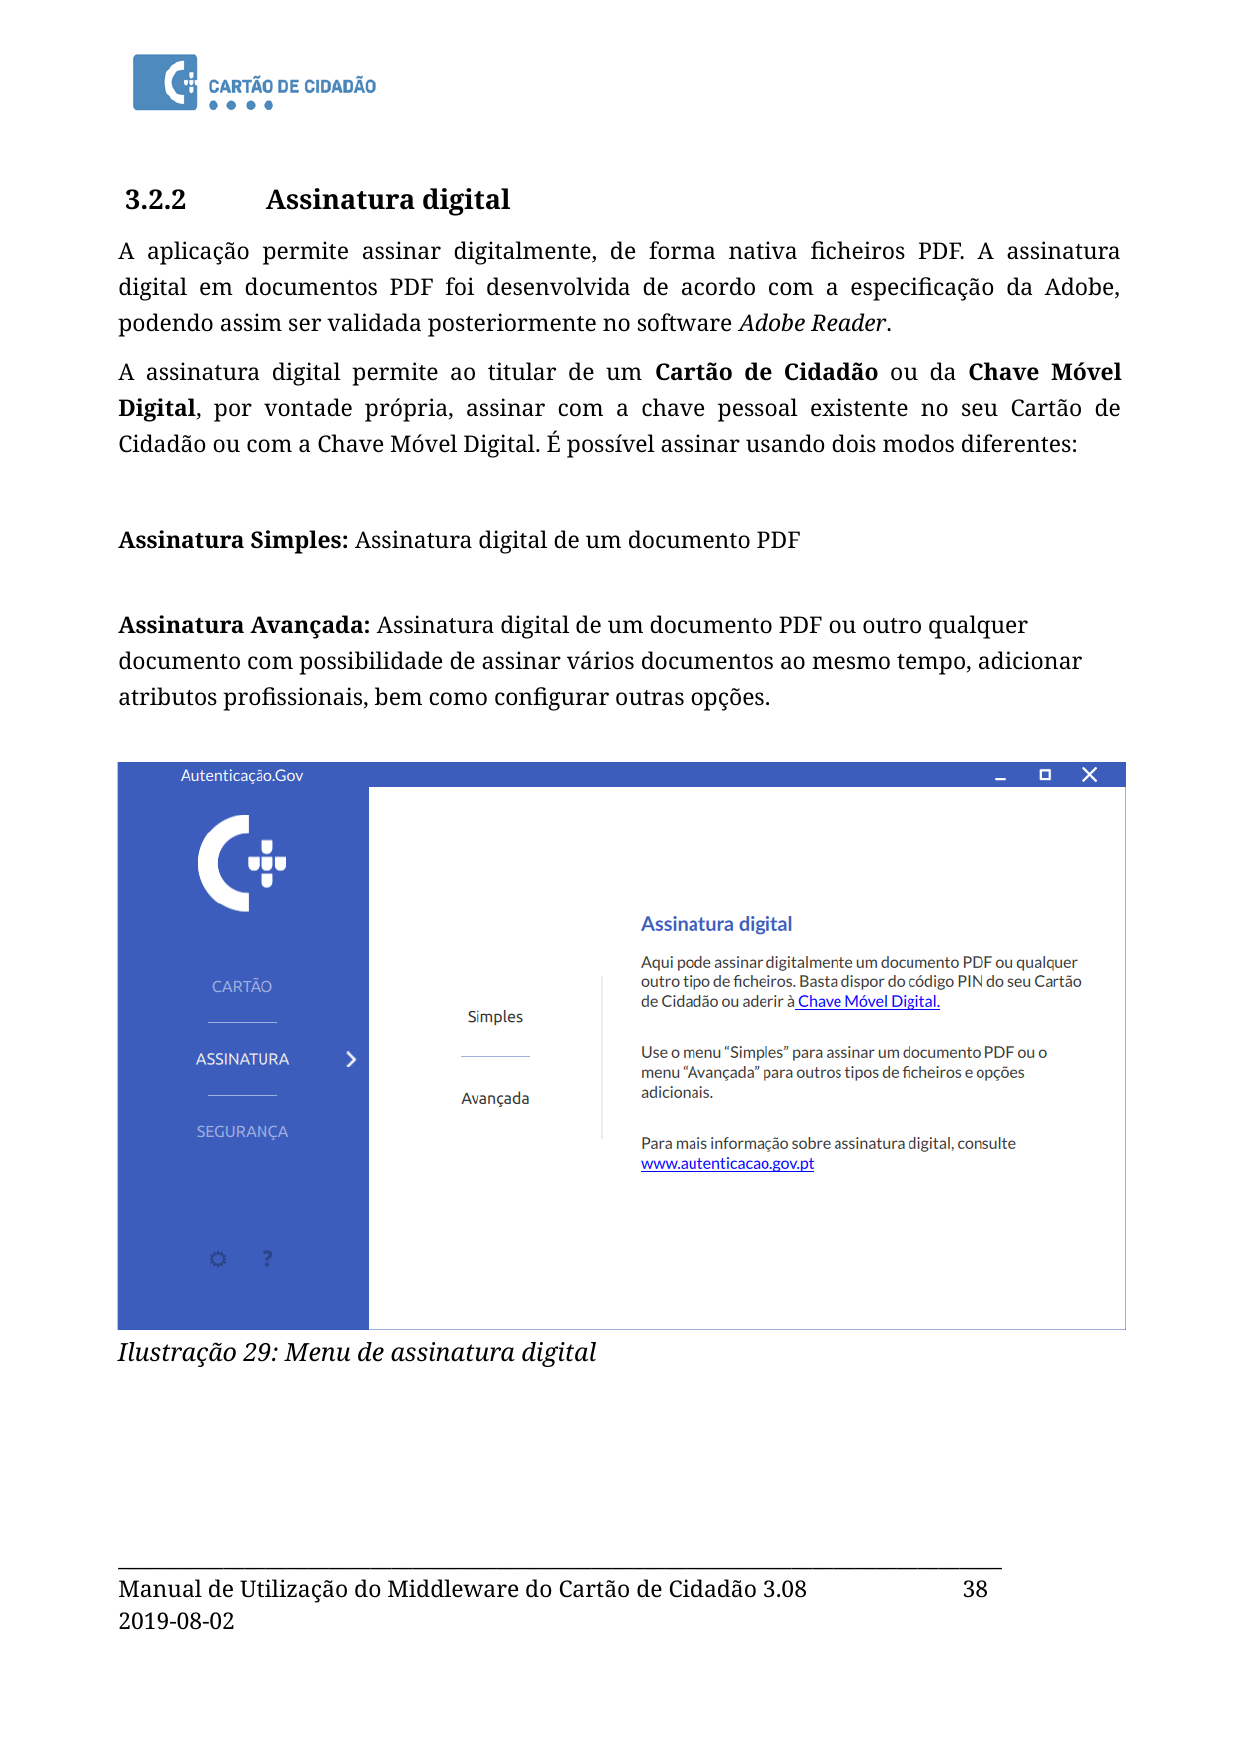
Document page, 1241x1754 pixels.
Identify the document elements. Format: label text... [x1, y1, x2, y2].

text Assinatura Simples: Assinatura digital de um documento PDF [118, 524, 1122, 556]
subtitle Assinatura digital [118, 180, 1122, 217]
picture [130, 47, 423, 118]
picture [117, 762, 1126, 1330]
text A assinatura digital permite ao titular de um Cartão de Cidadão ou da Chave Móvel Digital, por vontade própria, assinar com a chave pessoal existente no seu Cartão de Cidadão ou com a Chave Móvel Digital. É possível assinar usando dois modos diferentes: [118, 356, 1122, 459]
text A aplicação permite assinar digitalmente, de forma nativa ficheiros PDF. A assinatura digital em documentos PDF foi desenvolvida de acordo com a especificação da Adobe, podendo assim ser validada posteriormente no software Adobe Reader. [118, 235, 1122, 338]
text Ilustração 29: Menu de assinatura digital [118, 1330, 1126, 1369]
text Assinatura Avançada: Assinatura digital de um documento PDF ou outro qualquer documento com possibilidade de assinar vários documentos ao mesmo tempo, adicionar atributos profissionais, bem como configurar outras opções. [118, 609, 1122, 712]
